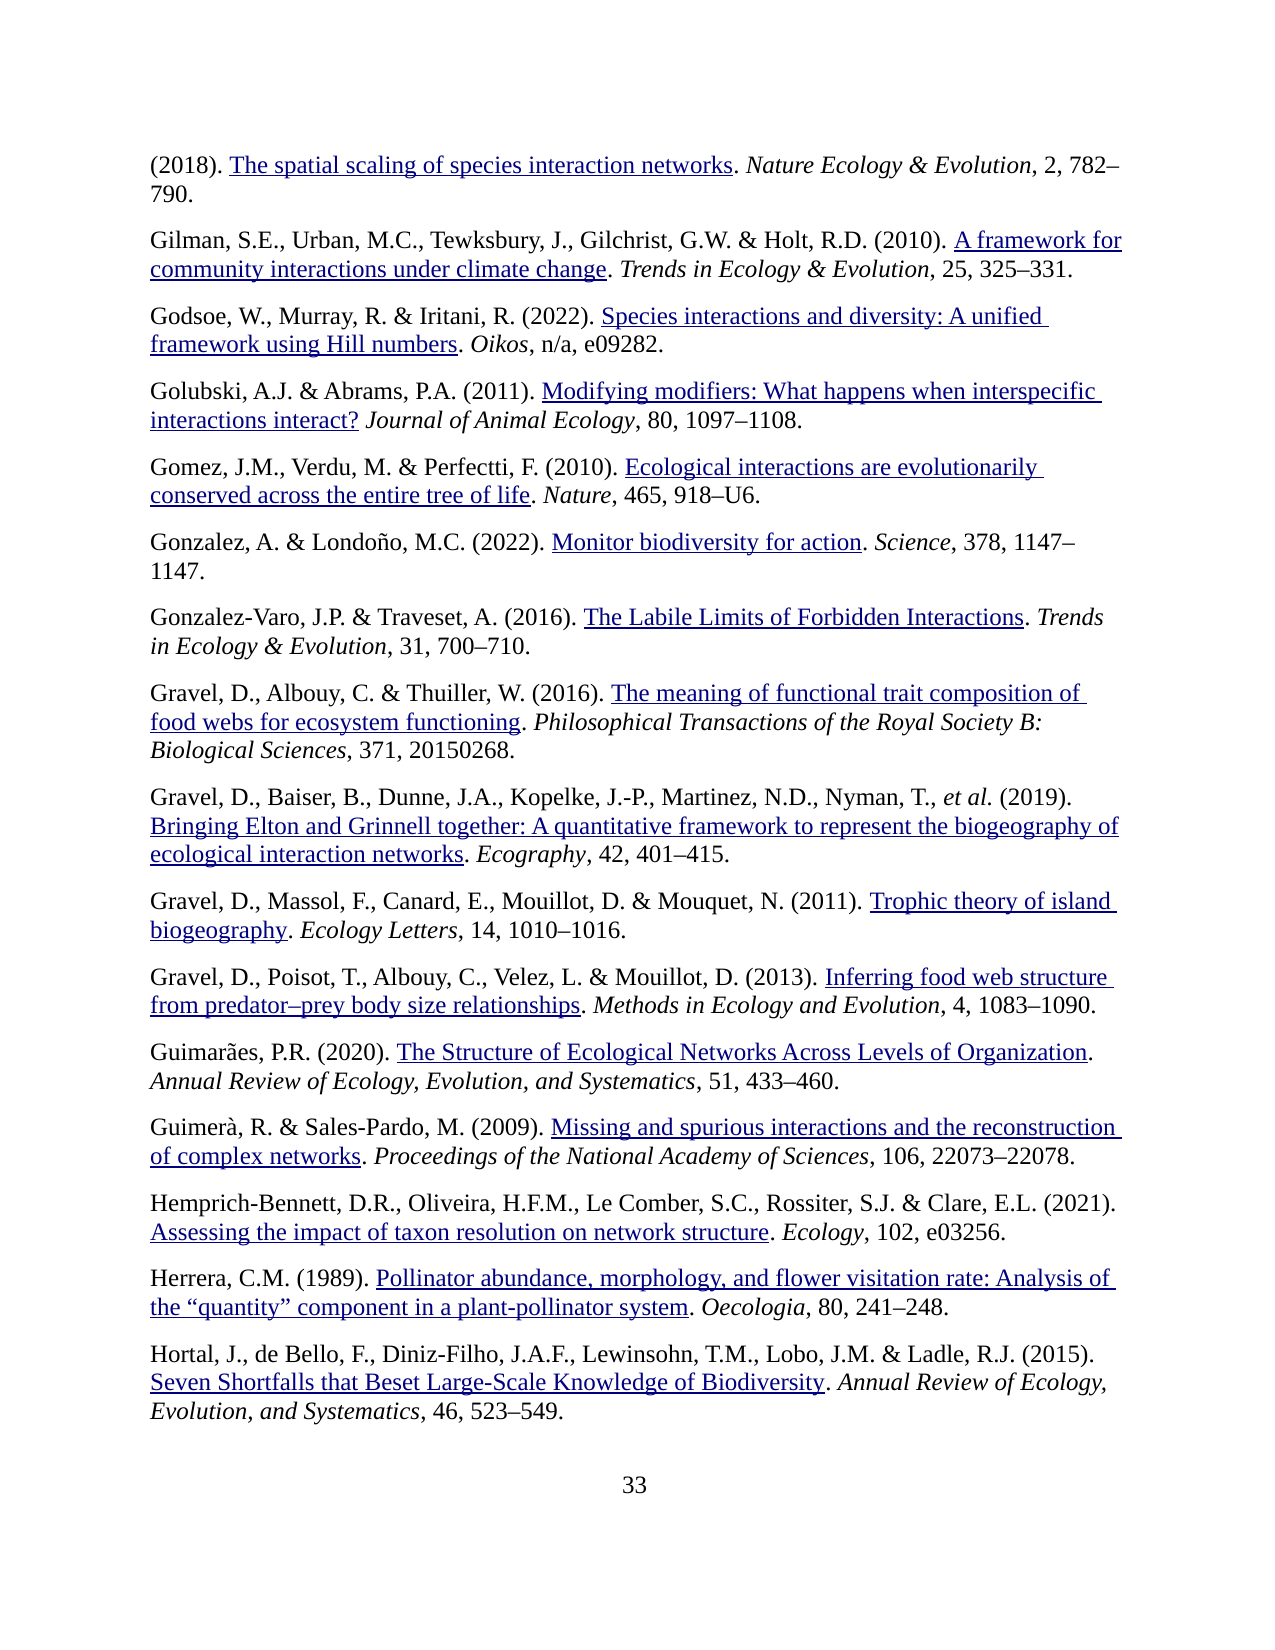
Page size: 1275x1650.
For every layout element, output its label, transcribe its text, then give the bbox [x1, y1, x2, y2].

text Gonzalez-Varo, J.P. & Traveset, A. (2016). The Labile Limits of Forbidden Interactions. Trends in Ecology & Evolution, 31, 700–710. [150, 602, 1125, 660]
text (2018). The spatial scaling of species interaction networks. Nature Ecology & Evolution, 2, 782–790. [150, 150, 1125, 207]
text Gomez, J.M., Verdu, M. & Perfectti, F. (2010). Ecological interactions are evolutionarily conserved across the entire tree of life. Nature, 465, 918–U6. [150, 452, 1125, 509]
text Golubski, A.J. & Abrams, P.A. (2011). Modifying modifiers: What happens when interspecific interactions interact? Journal of Animal Ecology, 80, 1097–1108. [150, 376, 1125, 434]
text Gravel, D., Massol, F., Canard, E., Mouillot, D. & Mouquet, N. (2011). Trophic theory of island biogeography. Ecology Letters, 14, 1010–1016. [150, 886, 1125, 944]
text Hemprich-Bennett, D.R., Oliveira, H.F.M., Le Comber, S.C., Rossiter, S.J. & Clare, E.L. (2021). Assessing the impact of taxon resolution on network structure. Ecology, 102, e03256. [150, 1188, 1125, 1245]
text Gonzalez, A. & Londoño, M.C. (2022). Monitor biodiversity for action. Science, 378, 1147–1147. [150, 527, 1125, 584]
text Gravel, D., Poisot, T., Albouy, C., Velez, L. & Mouillot, D. (2013). Inferring food web structure from predator–prey body size relationships. Methods in Ecology and Evolution, 4, 1083–1090. [150, 962, 1125, 1019]
text Godsoe, W., Murray, R. & Iritani, R. (2022). Species interactions and diversity: A unified framework using Hill numbers. Oikos, n/a, e09282. [150, 301, 1125, 358]
text Gilman, S.E., Urban, M.C., Tewksbury, J., Gilchrist, G.W. & Holt, R.D. (2010). A framework for community interactions under climate change. Trends in Ecology & Evolution, 25, 325–331. [150, 225, 1125, 283]
text Gravel, D., Baiser, B., Dunne, J.A., Kopelke, J.-P., Martinez, N.D., Nyman, T., et al. (2019). Bringing Elton and Grinnell together: A quantitative framework to represent the biogeography of ecological interaction networks. Ecography, 42, 401–415. [150, 782, 1125, 868]
text Herrera, C.M. (1989). Pollinator abundance, morphology, and flower visitation rate: Analysis of the “quantity” component in a plant-pollinator system. Oecologia, 80, 241–248. [150, 1263, 1125, 1321]
text Gravel, D., Albouy, C. & Thuiller, W. (2016). The meaning of functional trait composition of food webs for ecosystem functioning. Philosophical Transactions of the Royal Society B: Biological Sciences, 371, 20150268. [150, 678, 1125, 764]
text Guimerà, R. & Sales-Pardo, M. (2009). Missing and spurious interactions and the reconstruction of complex networks. Proceedings of the National Academy of Sciences, 106, 22073–22078. [150, 1112, 1125, 1170]
text Guimarães, P.R. (2020). The Structure of Ecological Networks Across Levels of Organization. Annual Review of Ecology, Evolution, and Systematics, 51, 433–460. [150, 1037, 1125, 1094]
text Hortal, J., de Bello, F., Diniz-Filho, J.A.F., Lewinsohn, T.M., Lobo, J.M. & Ladle, R.J. (2015). Seven Shortfalls that Beset Large-Scale Knowledge of Biodiversity. Annual Review of Ecology, Evolution, and Systematics, 46, 523–549. [150, 1339, 1125, 1425]
